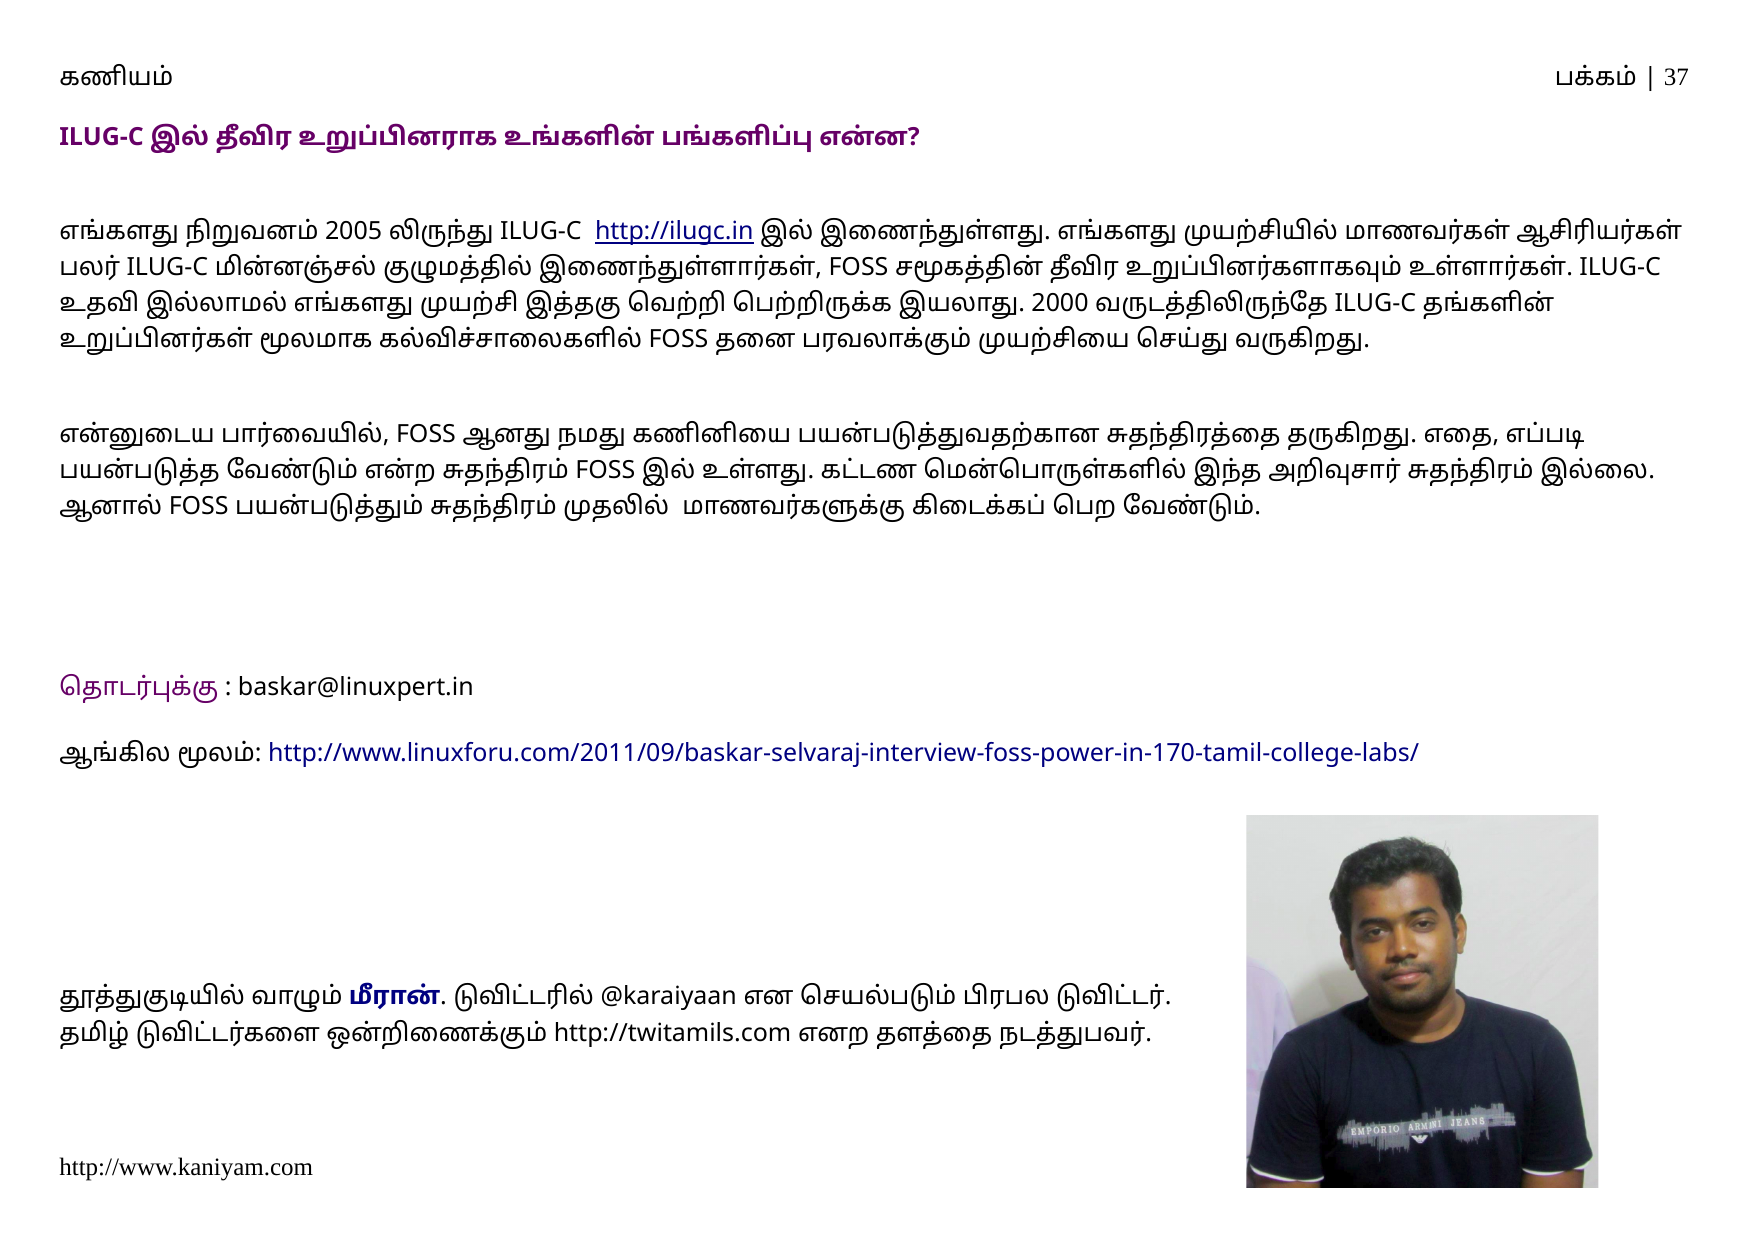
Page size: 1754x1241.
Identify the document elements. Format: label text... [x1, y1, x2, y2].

text என்னுடைய பார்வையில், FOSS ஆனது நமது கணினியை பயன்படுத்துவதற்கான சுதந்திரத்தை தருகிறது. எதை, எப்படி பயன்படுத்த வேண்டும் என்ற சுதந்திரம் FOSS இல் உள்ளது. கட்டண மென்பொருள்களில் இந்த அறிவுசார் சுதந்திரம் இல்லை. ஆனால் FOSS பயன்படுத்தும் சுதந்திரம் முதலில் மாணவர்களுக்கு கிடைக்கப் பெற வேண்டும். [59, 415, 1695, 523]
text தொடர்புக்கு : baskar@linuxpert.in [59, 669, 1695, 705]
text தூத்துகுடியில் வாழும் மீரான். டுவிட்டரில் @karaiyaan என செயல்படும் பிரபல டுவிட்டர். தமிழ் டுவிட்டர்களை ஒன்றிணைக்கும் http://twitamils.com எனற தளத்தை நடத்துபவர். [59, 978, 1246, 1052]
text எங்களது நிறுவனம் 2005 லிருந்து ILUG-C http://ilugc.in இல் இணைந்துள்ளது. எங்களது முயற்சியில் மாணவர்கள் ஆசிரியர்கள் பலர் ILUG-C மின்னஞ்சல் குழுமத்தில் இணைந்துள்ளார்கள், FOSS சமூகத்தின் தீவிர உறுப்பினர்களாகவும் உள்ளார்கள். ILUG-C உதவி இல்லாமல் எங்களது முயற்சி இத்தகு வெற்றி பெற்றிருக்க இயலாது. 2000 வருடத்திலிருந்தே ILUG-C தங்களின் உறுப்பினர்கள் மூலமாக கல்விச்சாலைகளில் FOSS தனை பரவலாக்கும் முயற்சியை செய்து வருகிறது. [59, 213, 1695, 357]
picture [1246, 815, 1599, 1188]
text ILUG-C இல் தீவிர உறுப்பினராக உங்களின் பங்களிப்பு என்ன? [59, 118, 1695, 154]
text ஆங்கில மூலம்: http://www.linuxforu.com/2011/09/baskar-selvaraj-interview-foss-power-in-170-tamil-college-labs/ [59, 734, 1695, 771]
text [1599, 978, 1695, 1052]
